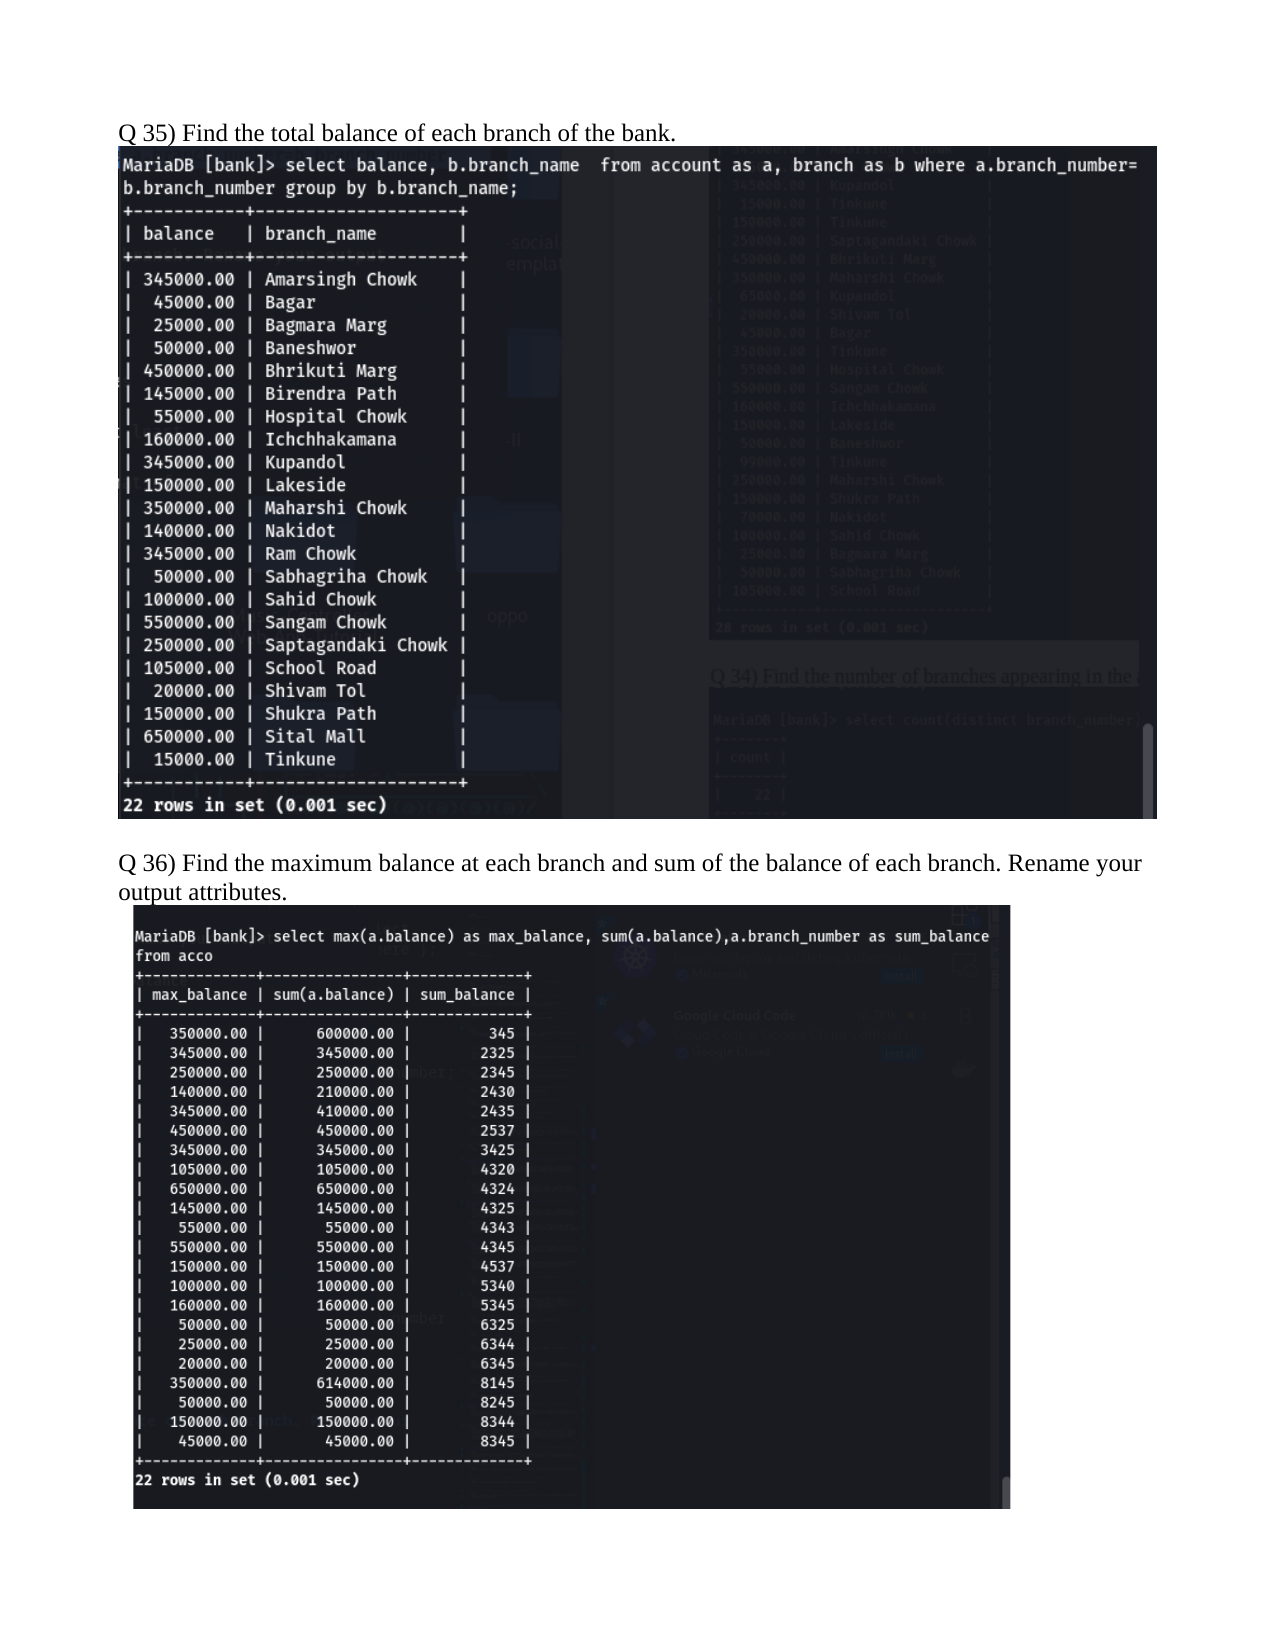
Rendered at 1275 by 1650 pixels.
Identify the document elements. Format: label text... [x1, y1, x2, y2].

picture [133, 905, 1011, 1509]
text Q 36) Find the maximum balance at each branch and sum of the balance of each branch. Rename your output attributes. [118, 848, 1157, 905]
text Q 35) Find the total balance of each branch of the bank. [118, 118, 1157, 146]
picture [118, 146, 1157, 819]
